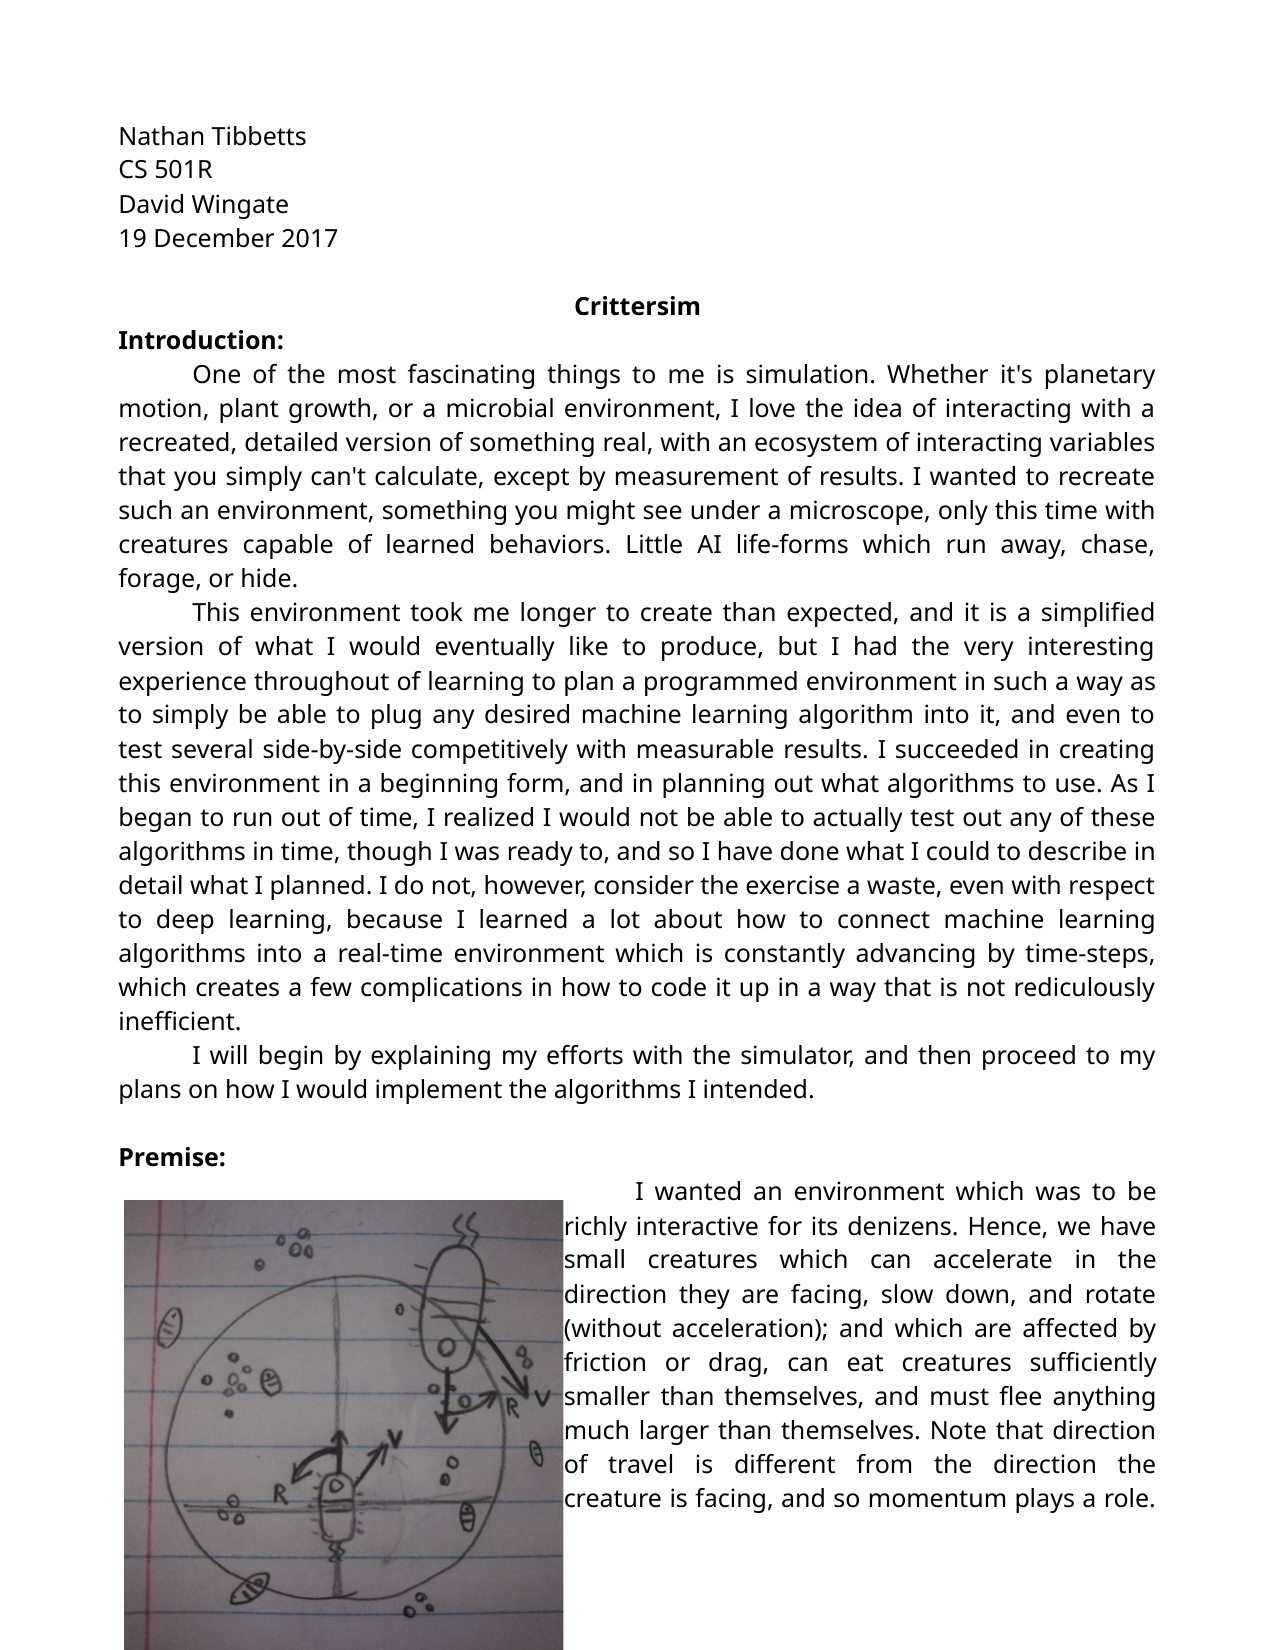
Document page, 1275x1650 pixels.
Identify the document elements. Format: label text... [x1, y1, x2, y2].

text This environment took me longer to create than expected, and it is a simplified version of what I would eventually like to produce, but I had the very interesting experience throughout of learning to plan a programmed environment in such a way as to simply be able to plug any desired machine learning algorithm into it, and even to test several side-by-side competitively with measurable results. I succeeded in creating this environment in a beginning form, and in planning out what algorithms to use. As I began to run out of time, I realized I would not be able to actually test out any of these algorithms in time, though I was ready to, and so I have done what I could to describe in detail what I planned. I do not, however, consider the exercise a waste, even with respect to deep learning, because I learned a lot about how to connect machine learning algorithms into a real-time environment which is constantly advancing by time-steps, which creates a few complications in how to code it up in a way that is not rediculously inefficient. [118, 595, 1157, 1038]
text CS 501R [118, 152, 1157, 186]
text Crittersim [118, 288, 1157, 322]
text David Wingate [118, 186, 1157, 220]
text Premise: [118, 1140, 1157, 1174]
text Nathan Tibbetts [118, 118, 1157, 152]
text I will begin by explaining my efforts with the simulator, and then proceed to my plans on how I would implement the algorithms I intended. [118, 1038, 1157, 1106]
text Introduction: [118, 322, 1157, 357]
picture [124, 1200, 390, 1650]
text I wanted an environment which was to be richly interactive for its denizens. Hence, we have small creatures which can accelerate in the direction they are facing, slow down, and rotate (without acceleration); and which are affected by friction or drag, can eat creatures sufficiently smaller than themselves, and must flee anything much larger than themselves. Note that direction of travel is different from the direction the creature is facing, and so momentum plays a role. [118, 1174, 1157, 1515]
text 19 December 2017 [118, 220, 1157, 254]
text One of the most fascinating things to me is simulation. Whether it's planetary motion, plant growth, or a microbial environment, I love the idea of interacting with a recreated, detailed version of something real, with an ecosystem of interacting variables that you simply can't calculate, except by measurement of results. I wanted to recreate such an environment, something you might see under a microscope, only this time with creatures capable of learned behaviors. Little AI life-forms which run away, chase, forage, or hide. [118, 357, 1157, 595]
